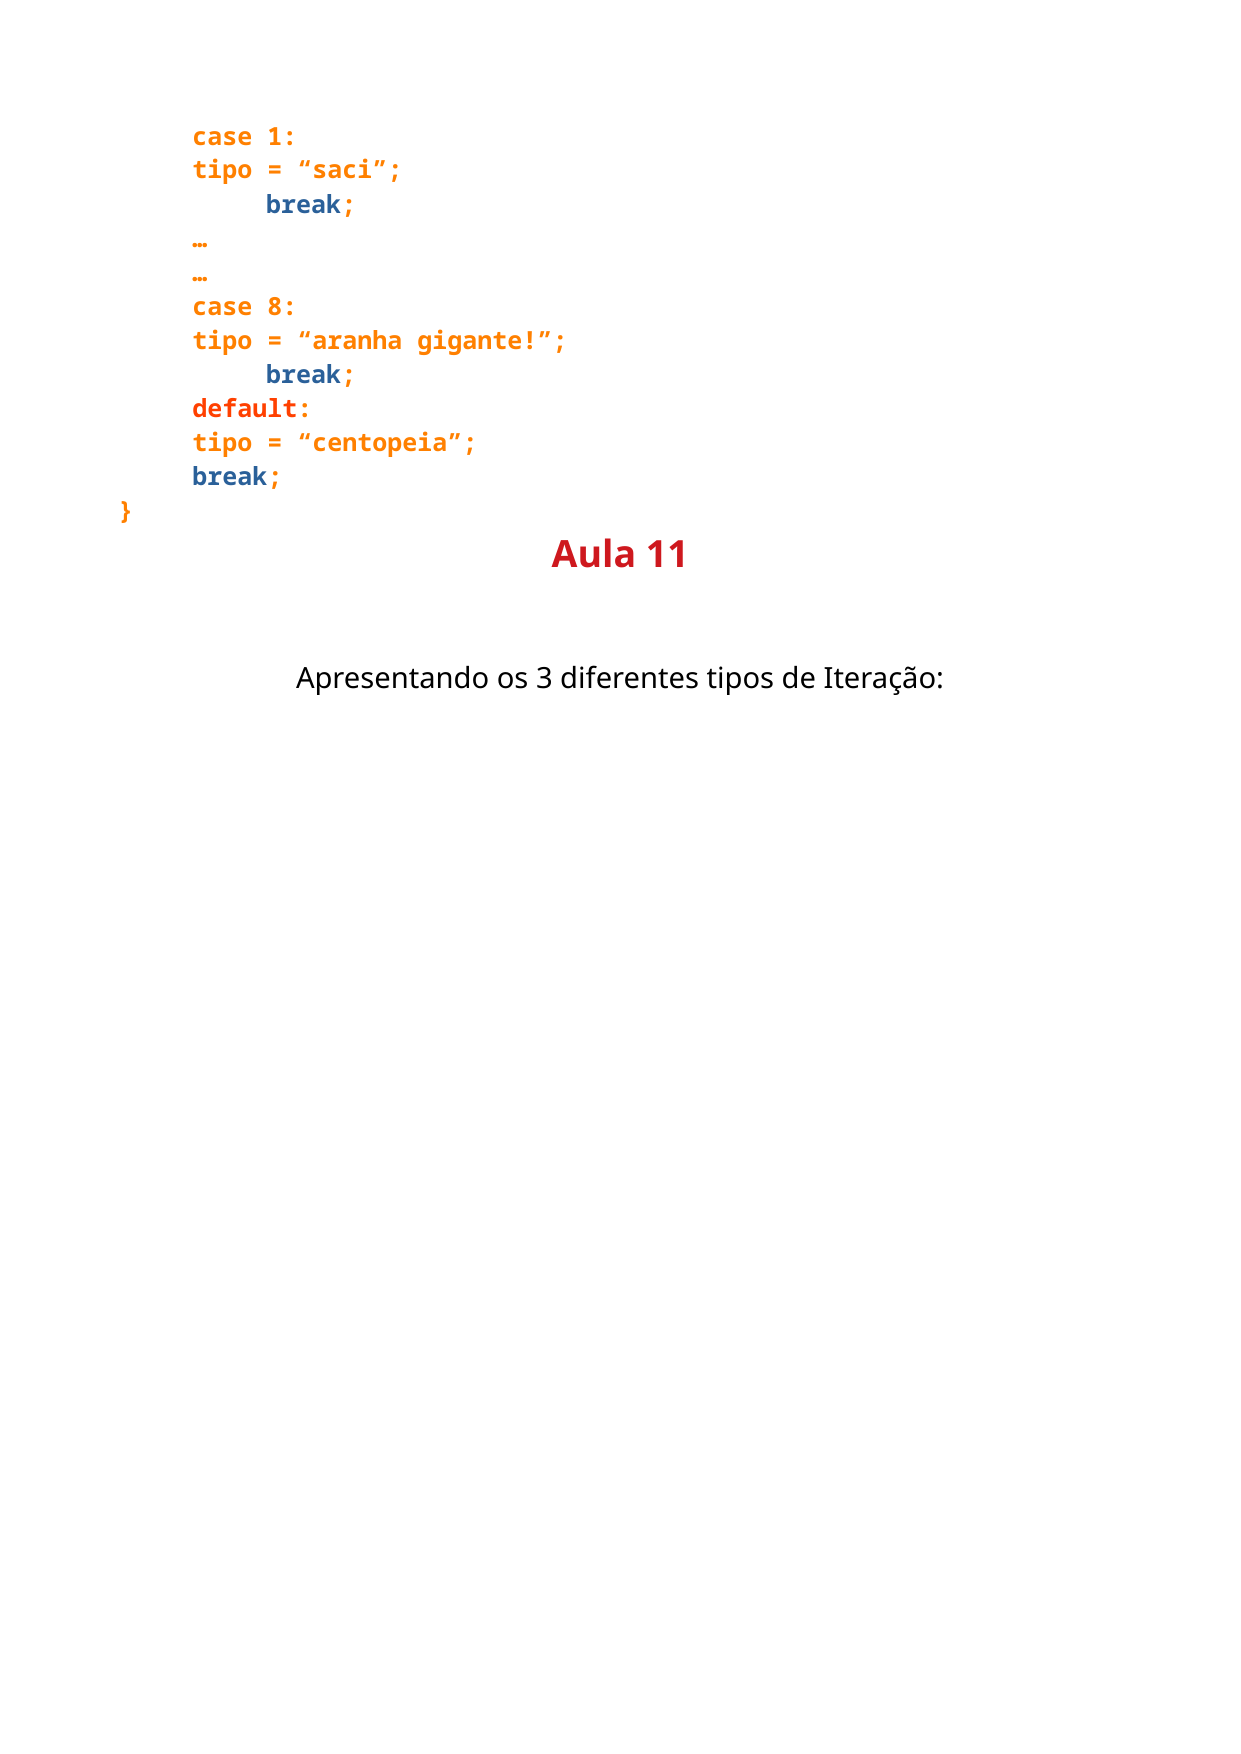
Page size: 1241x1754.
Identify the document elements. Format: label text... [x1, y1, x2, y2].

text case 8: [118, 288, 1122, 322]
text tipo = “centopeia”; [118, 425, 1122, 459]
text Aula 11 [118, 527, 1122, 578]
text … [118, 220, 1122, 254]
text … [118, 254, 1122, 288]
text tipo = “saci”; [118, 152, 1122, 186]
text case 1: [118, 118, 1122, 152]
text } [118, 493, 1122, 527]
text break; [118, 459, 1122, 493]
text tipo = “aranha gigante!”; [118, 322, 1122, 357]
text break; [118, 186, 1122, 220]
text default: [118, 391, 1122, 425]
text Apresentando os 3 diferentes tipos de Iteração: [118, 657, 1122, 697]
text break; [118, 357, 1122, 391]
